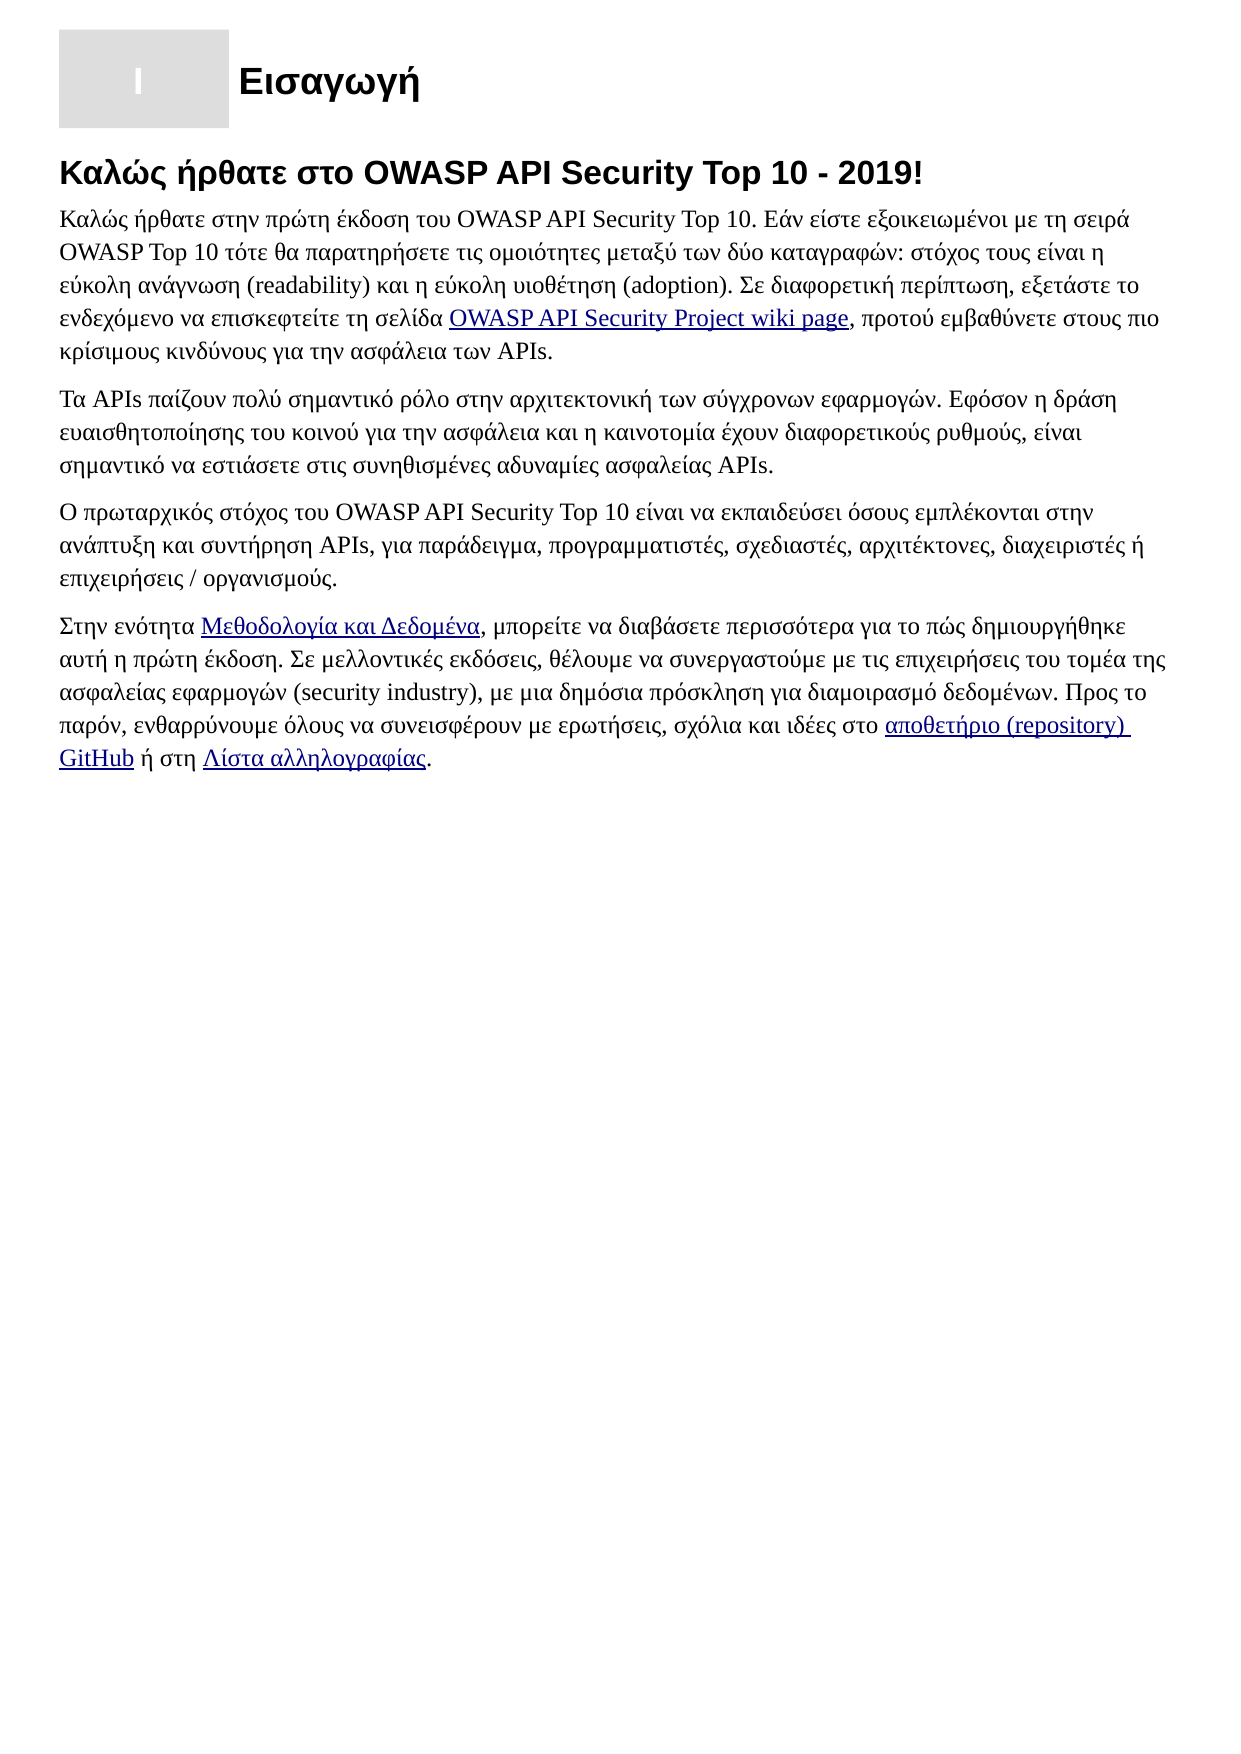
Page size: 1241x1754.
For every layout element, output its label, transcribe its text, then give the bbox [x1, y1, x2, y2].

text Στην ενότητα Μεθοδολογία και Δεδομένα, μπορείτε να διαβάσετε περισσότερα για το πώς δημιουργήθηκε αυτή η πρώτη έκδοση. Σε μελλοντικές εκδόσεις, θέλουμε να συνεργαστούμε με τις επιχειρήσεις του τομέα της ασφαλείας εφαρμογών (security industry), με μια δημόσια πρόσκληση για διαμοιρασμό δεδομένων. Προς το παρόν, ενθαρρύνουμε όλους να συνεισφέρουν με ερωτήσεις, σχόλια και ιδέες στο αποθετήριο (repository) GitHub ή στη Λίστα αλληλογραφίας. [59, 611, 1181, 772]
text Ο πρωταρχικός στόχος του OWASP API Security Top 10 είναι να εκπαιδεύσει όσους εμπλέκονται στην ανάπτυξη και συντήρηση APIs, για παράδειγμα, προγραμματιστές, σχεδιαστές, αρχιτέκτονες, διαχειριστές ή επιχειρήσεις / οργανισμούς. [59, 497, 1181, 592]
text Τα APIs παίζουν πολύ σημαντικό ρόλο στην αρχιτεκτονική των σύγχρονων εφαρμογών. Εφόσον η δράση ευαισθητοποίησης του κοινού για την ασφάλεια και η καινοτομία έχουν διαφορετικούς ρυθμούς, είναι σημαντικό να εστιάσετε στις συνηθισμένες αδυναμίες ασφαλείας APIs. [59, 384, 1181, 479]
subtitle Καλώς ήρθατε στο OWASP API Security Top 10 - 2019! [59, 153, 1181, 192]
text Καλώς ήρθατε στην πρώτη έκδοση του OWASP API Security Top 10. Εάν είστε εξοικειωμένοι με τη σειρά OWASP Top 10 τότε θα παρατηρήσετε τις ομοιότητες μεταξύ των δύο καταγραφών: στόχος τους είναι η εύκολη ανάγνωση (readability) και η εύκολη υιοθέτηση (adoption). Σε διαφορετική περίπτωση, εξετάστε το ενδεχόμενο να επισκεφτείτε τη σελίδα OWASP API Security Project wiki page, προτού εμβαθύνετε στους πιο κρίσιμους κινδύνους για την ασφάλεια των APIs. [59, 204, 1181, 365]
